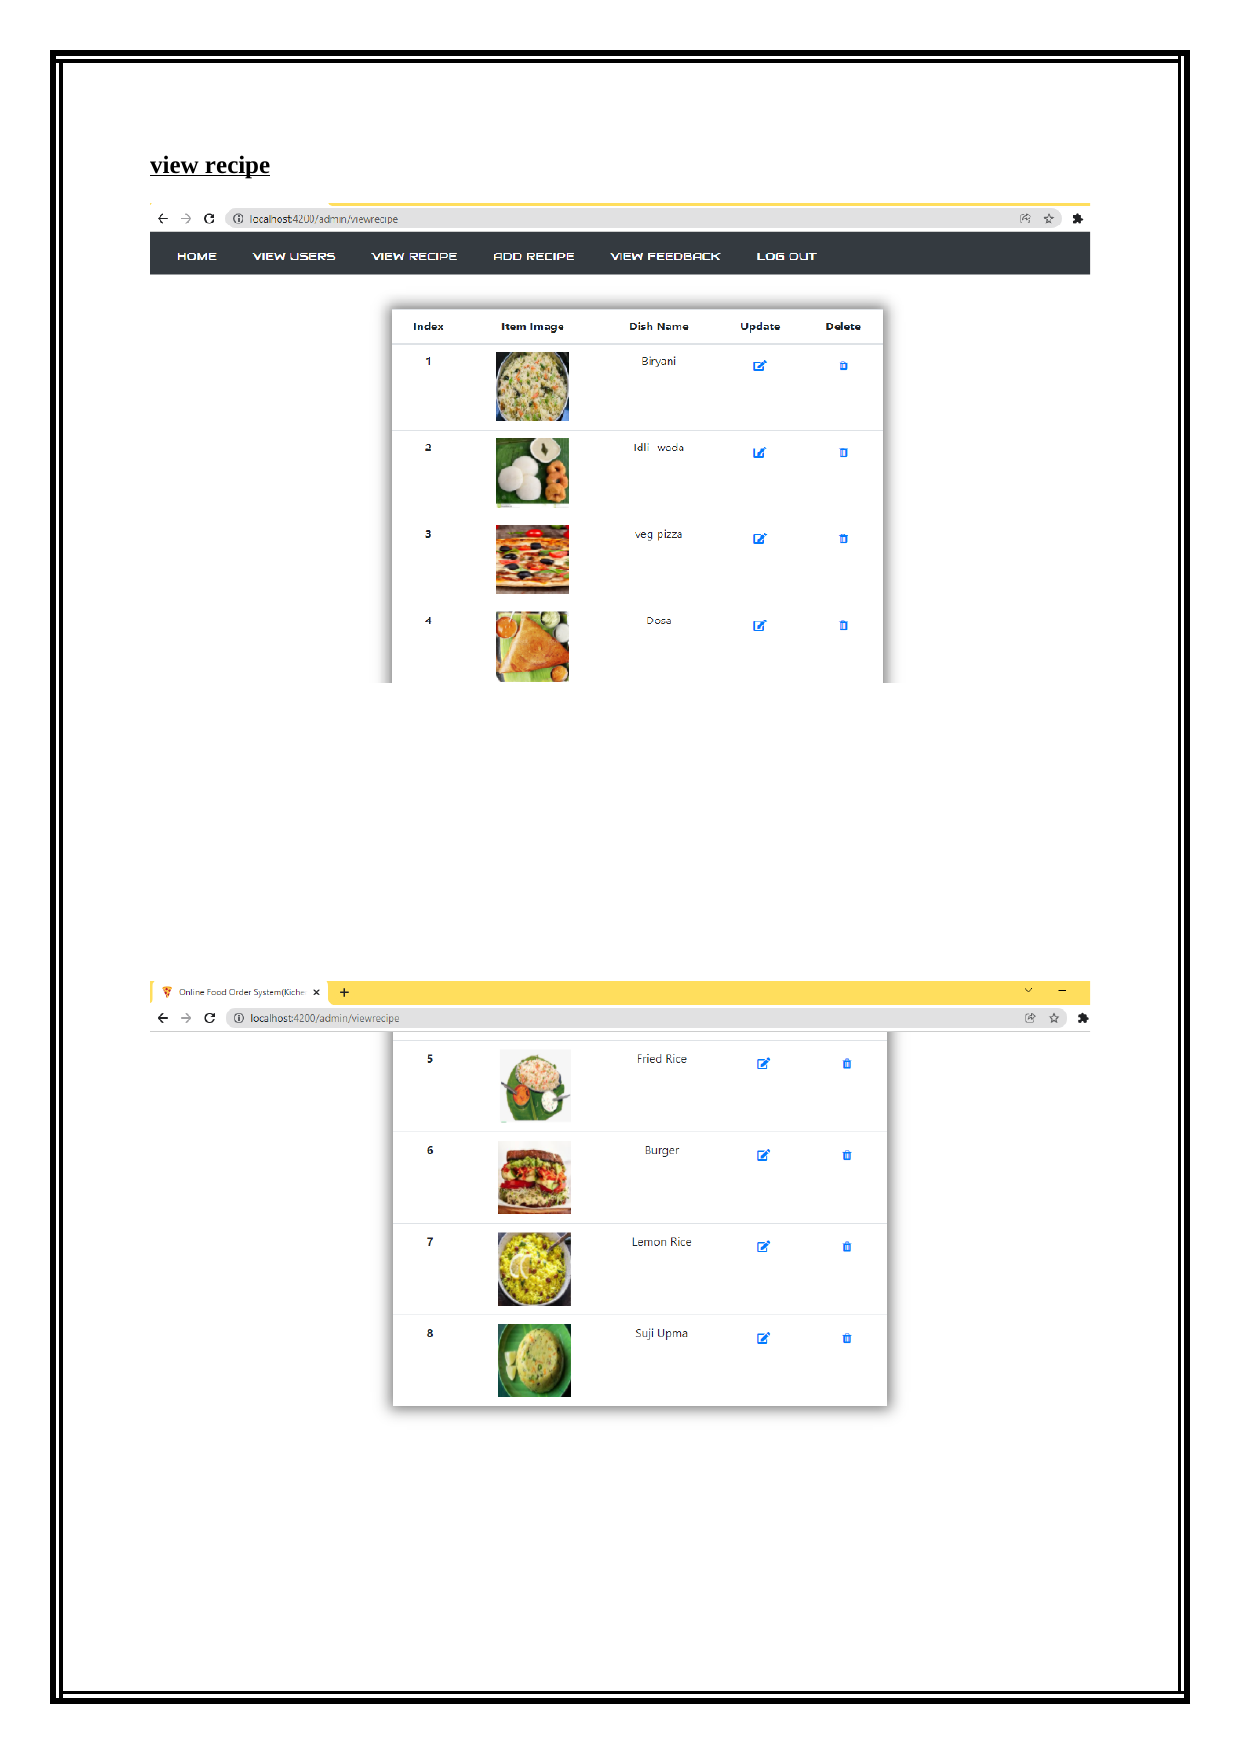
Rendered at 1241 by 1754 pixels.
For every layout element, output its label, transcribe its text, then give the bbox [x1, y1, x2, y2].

picture [150, 981, 1091, 1443]
picture [150, 203, 1091, 683]
text view recipe [150, 150, 1090, 179]
